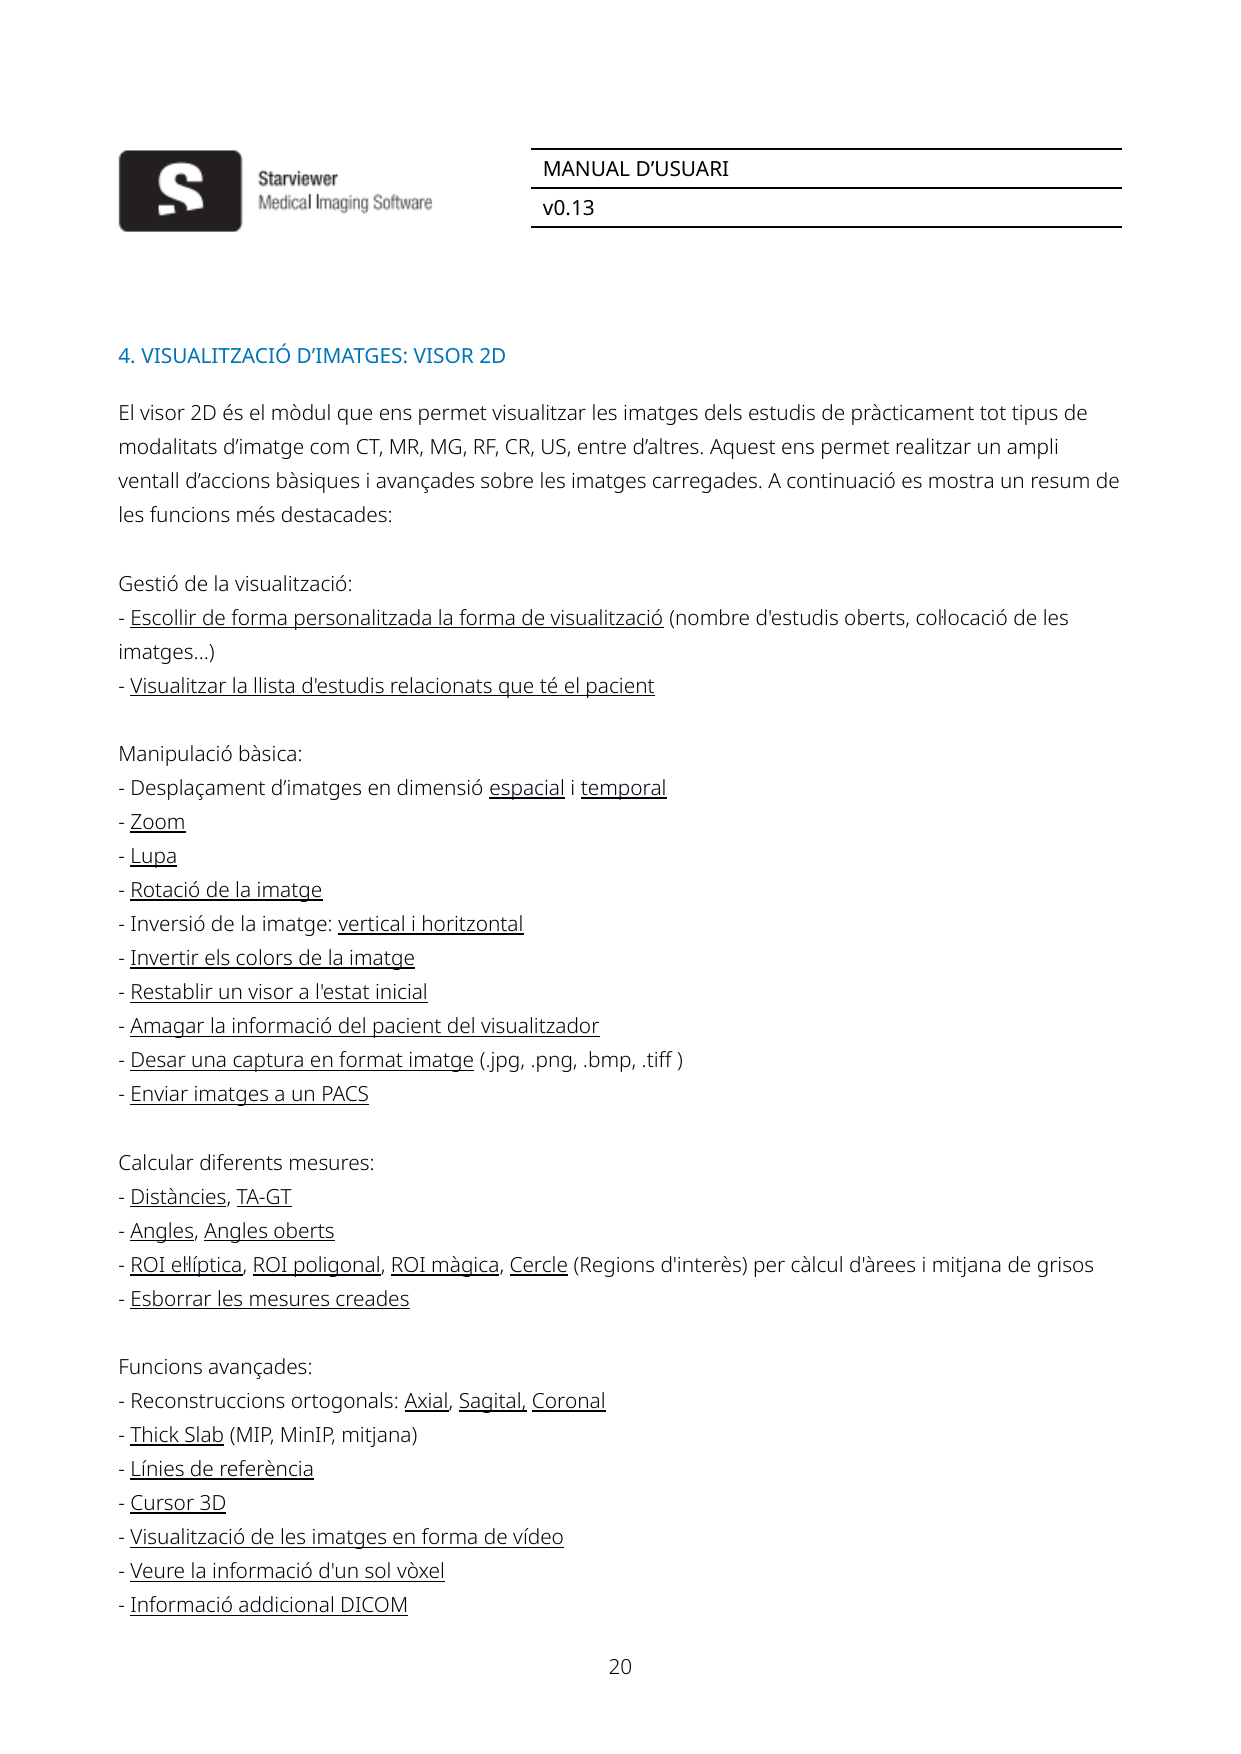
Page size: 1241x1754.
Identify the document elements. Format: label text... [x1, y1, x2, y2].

text Gestió de la visualització: [118, 569, 1122, 597]
text - Esborrar les mesures creades [118, 1284, 1122, 1312]
list - Zoom [118, 807, 1122, 836]
text Funcions avançades: [118, 1352, 1122, 1381]
list - Lupa [118, 841, 1122, 869]
subtitle Visualització d’imatges: Visor 2D [118, 341, 1122, 370]
list - Rotació de la imatge [118, 875, 1122, 904]
list - Invertir els colors de la imatge [118, 943, 1122, 972]
list - Línies de referència [118, 1454, 1122, 1483]
list - Enviar imatges a un PACS [118, 1079, 1122, 1108]
text - Reconstruccions ortogonals: Axial, Sagital, Coronal [118, 1386, 1122, 1414]
list - Escollir de forma personalitzada la forma de visualització (nombre d'estudis oberts, col·locació de les imatges...) [118, 603, 1122, 665]
text - ROI el·líptica, ROI poligonal, ROI màgica, Cercle (Regions d'interès) per càlcul d'àrees i mitjana de grisos [118, 1250, 1122, 1278]
list - Visualització de les imatges en forma de vídeo [118, 1522, 1122, 1551]
list - Visualitzar la llista d'estudis relacionats que té el pacient [118, 671, 1122, 699]
text Manipulació bàsica: [118, 739, 1122, 767]
text El visor 2D és el mòdul que ens permet visualitzar les imatges dels estudis de pràcticament tot tipus de modalitats d’imatge com CT, MR, MG, RF, CR, US, entre d’altres. Aquest ens permet realitzar un ampli ventall d’accions bàsiques i avançades sobre les imatges carregades. A continuació es mostra un resum de les funcions més destacades: [118, 398, 1122, 529]
list - Inversió de la imatge: vertical i horitzontal [118, 909, 1122, 938]
list - Informació addicional DICOM [118, 1591, 1122, 1619]
list - Amagar la informació del pacient del visualitzador [118, 1011, 1122, 1040]
list - Cursor 3D [118, 1488, 1122, 1517]
list - Restablir un visor a l'estat inicial [118, 977, 1122, 1006]
list - Veure la informació d'un sol vòxel [118, 1556, 1122, 1585]
text - Distàncies, TA-GT [118, 1182, 1122, 1210]
text Calcular diferents mesures: [118, 1148, 1122, 1176]
text - Angles, Angles oberts [118, 1216, 1122, 1244]
list - Thick Slab (MIP, MinIP, mitjana) [118, 1420, 1122, 1449]
list - Desar una captura en format imatge (.jpg, .png, .bmp, .tiff ) [118, 1046, 1122, 1074]
list - Desplaçament d’imatges en dimensió espacial i temporal [118, 773, 1122, 801]
